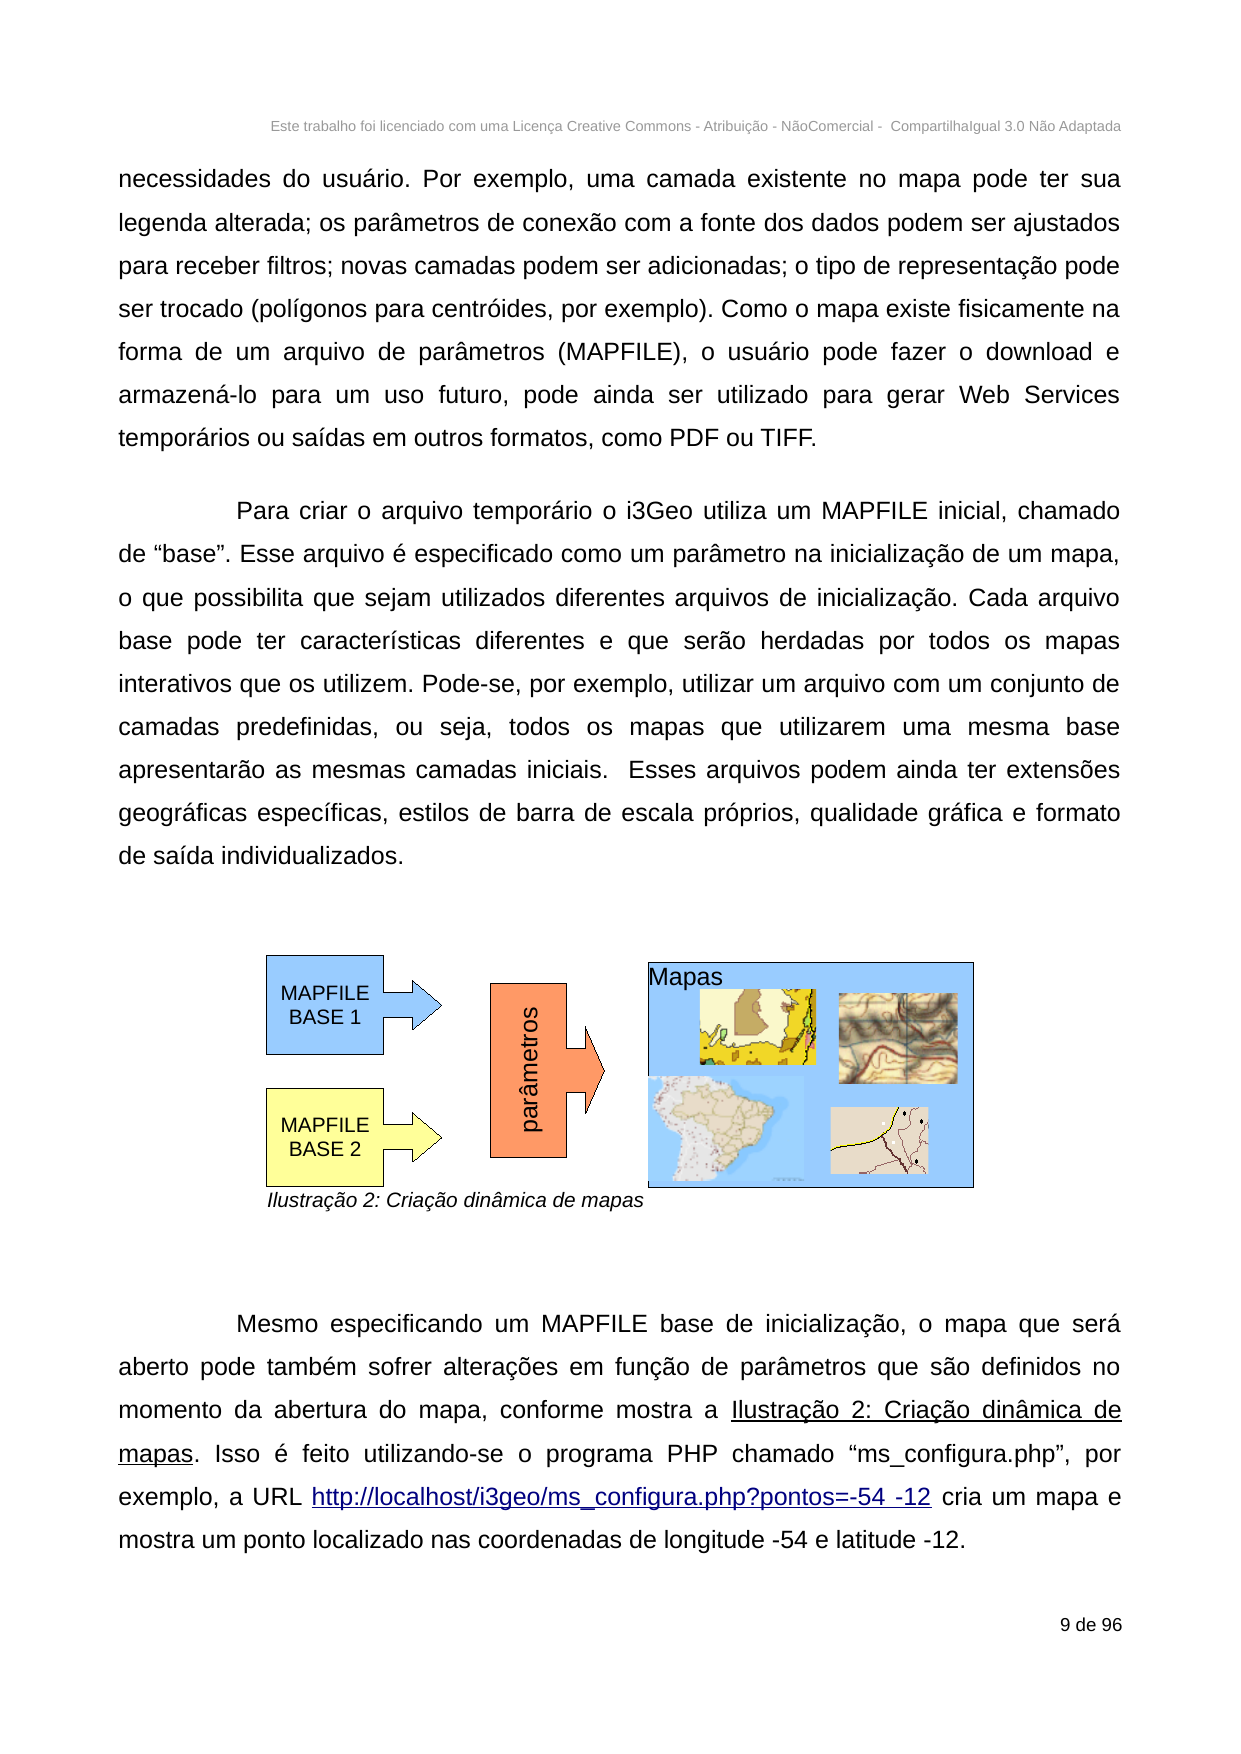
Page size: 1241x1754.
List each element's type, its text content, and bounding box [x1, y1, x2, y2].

picture [830, 1107, 929, 1174]
picture [838, 993, 958, 1084]
text necessidades do usuário. Por exemplo, uma camada existente no mapa pode ter sua legenda alterada; os parâmetros de conexão com a fonte dos dados podem ser ajustados para receber filtros; novas camadas podem ser adicionadas; o tipo de representação pode ser trocado (polígonos para centróides, por exemplo). Como o mapa existe fisicamente na forma de um arquivo de parâmetros (MAPFILE), o usuário pode fazer o download e armazená-lo para um uso futuro, pode ainda ser utilizado para gerar Web Services temporários ou saídas em outros formatos, como PDF ou TIFF. [118, 164, 1122, 452]
text Para criar o arquivo temporário o i3Geo utiliza um MAPFILE inicial, chamado de “base”. Esse arquivo é especificado como um parâmetro na inicialização de um mapa, o que possibilita que sejam utilizados diferentes arquivos de inicialização. Cada arquivo base pode ter características diferentes e que serão herdadas por todos os mapas interativos que os utilizem. Pode-se, por exemplo, utilizar um arquivo com um conjunto de camadas predefinidas, ou seja, todos os mapas que utilizarem uma mesma base apresentarão as mesmas camadas iniciais. Esses arquivos podem ainda ter extensões geográficas específicas, estilos de barra de escala próprios, qualidade gráfica e formato de saída individualizados. [118, 496, 1122, 870]
text Ilustração 2: Criação dinâmica de mapas [267, 956, 973, 1211]
text Mesmo especificando um MAPFILE base de inicialização, o mapa que será aberto pode também sofrer alterações em função de parâmetros que são definidos no momento da abertura do mapa, conforme mostra a Ilustração 2: Criação dinâmica de mapas. Isso é feito utilizando-se o programa PHP chamado “ms_configura.php”, por exemplo, a URL http://localhost/i3geo/ms_configura.php?pontos=-54 -12 cria um mapa e mostra um ponto localizado nas coordenadas de longitude -54 e latitude -12. [118, 1309, 1122, 1553]
picture [699, 989, 817, 1065]
picture [648, 1076, 805, 1181]
